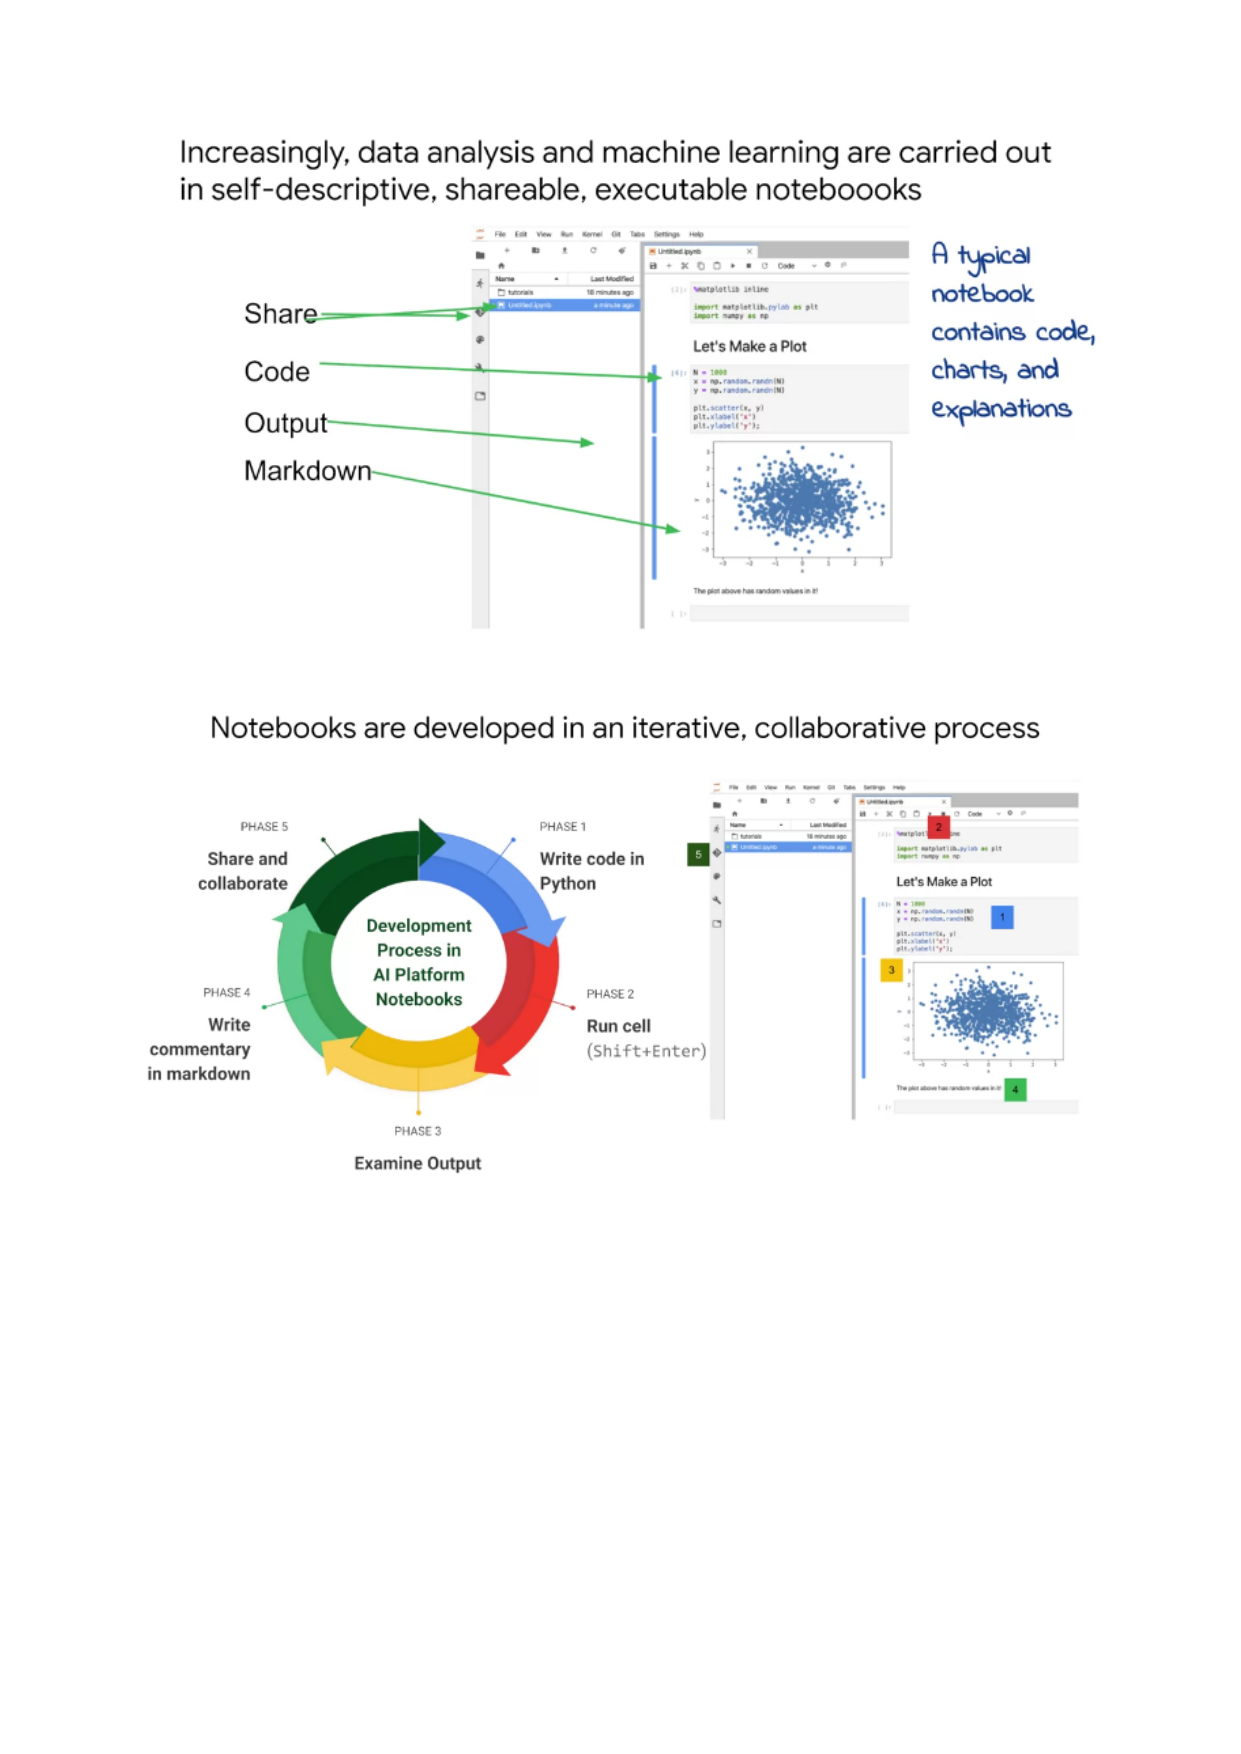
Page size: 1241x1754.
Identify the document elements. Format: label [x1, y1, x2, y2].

picture [118, 695, 1123, 1182]
picture [118, 118, 1123, 667]
